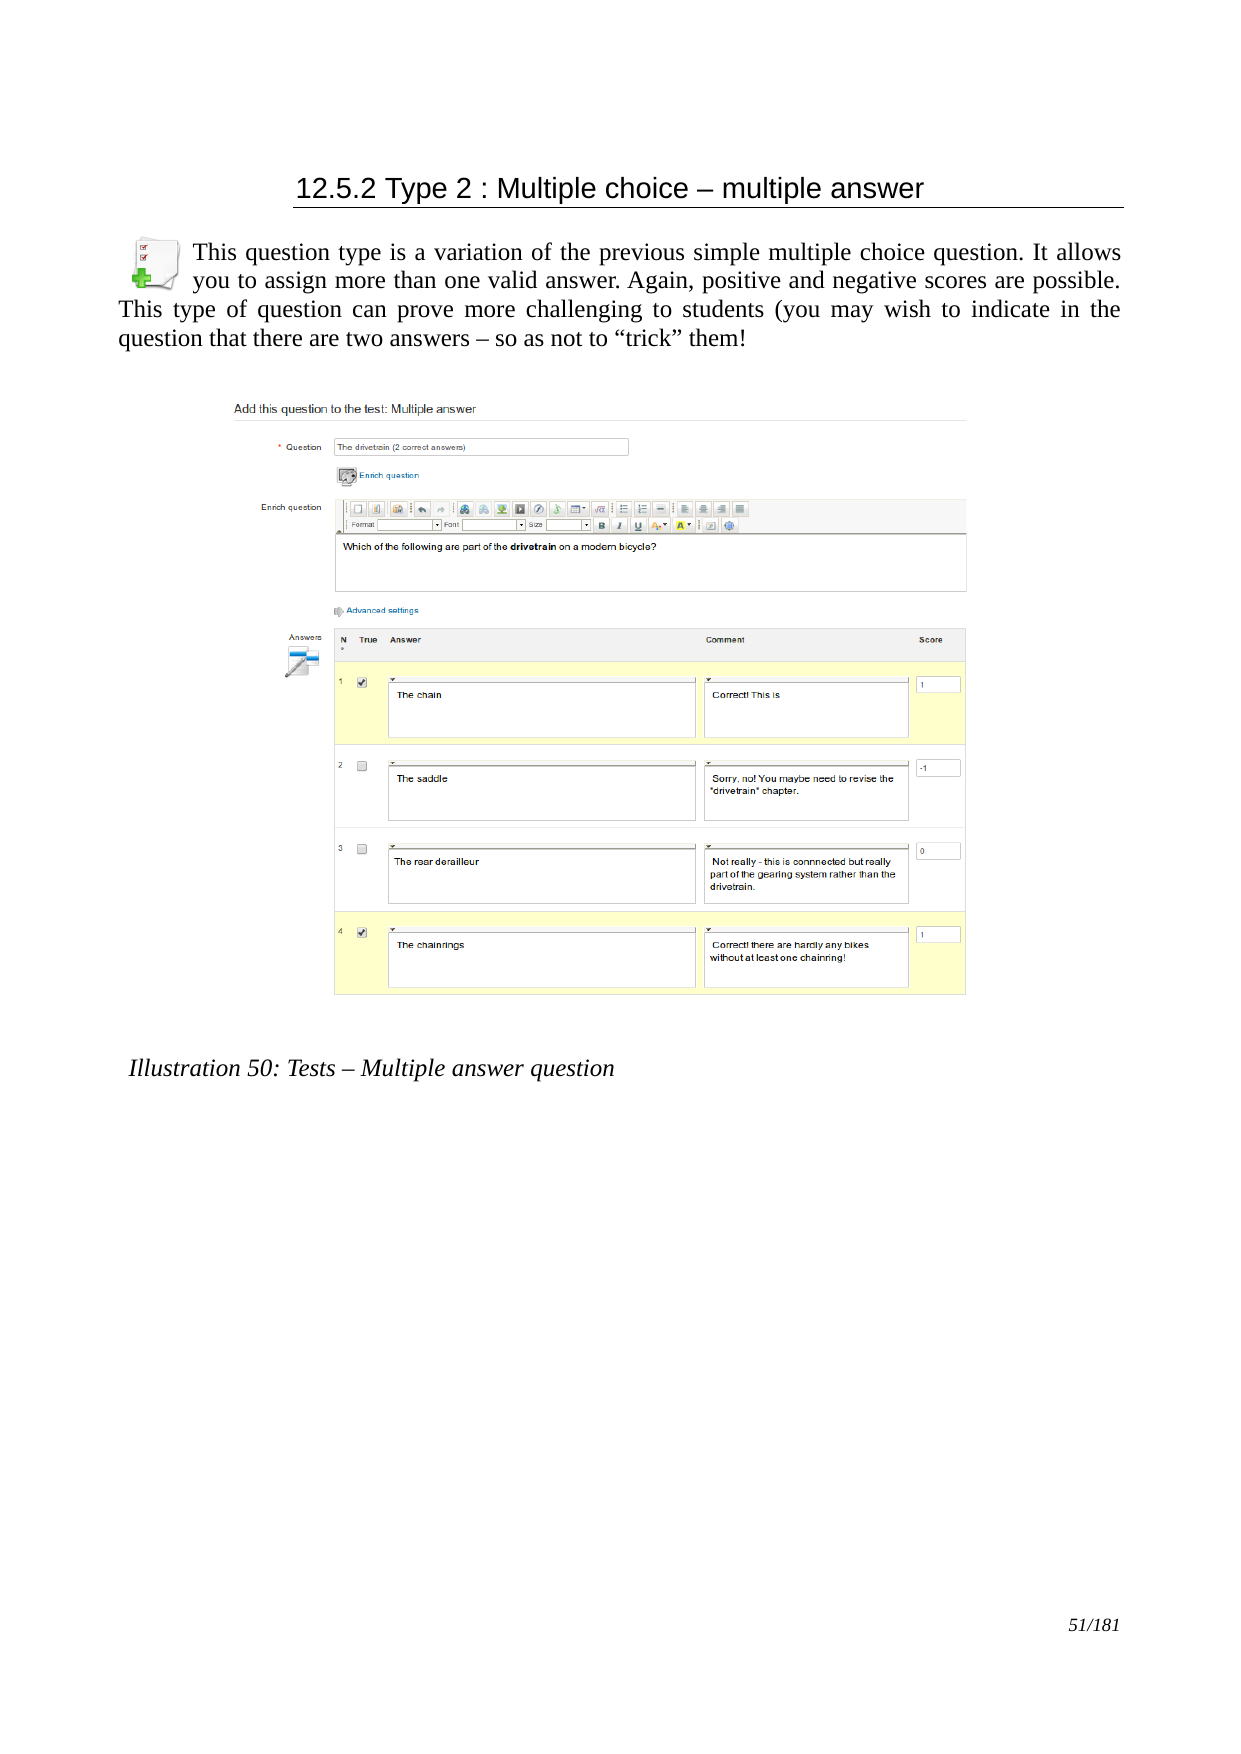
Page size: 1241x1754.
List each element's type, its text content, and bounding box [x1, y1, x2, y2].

picture [225, 397, 982, 998]
text This question type is a variation of the previous simple multiple choice question. It allows you to assign more than one valid answer. Again, positive and negative scores are possible. This type of question can prove more challenging to students (you may wish to indicate in the question that there are two answers – so as not to “trick” them! [118, 237, 1122, 352]
picture [121, 232, 181, 292]
subtitle Type 2 : Multiple choice – multiple answer [293, 172, 1124, 207]
text Illustration 50: Tests – Multiple answer question [128, 1053, 1129, 1082]
